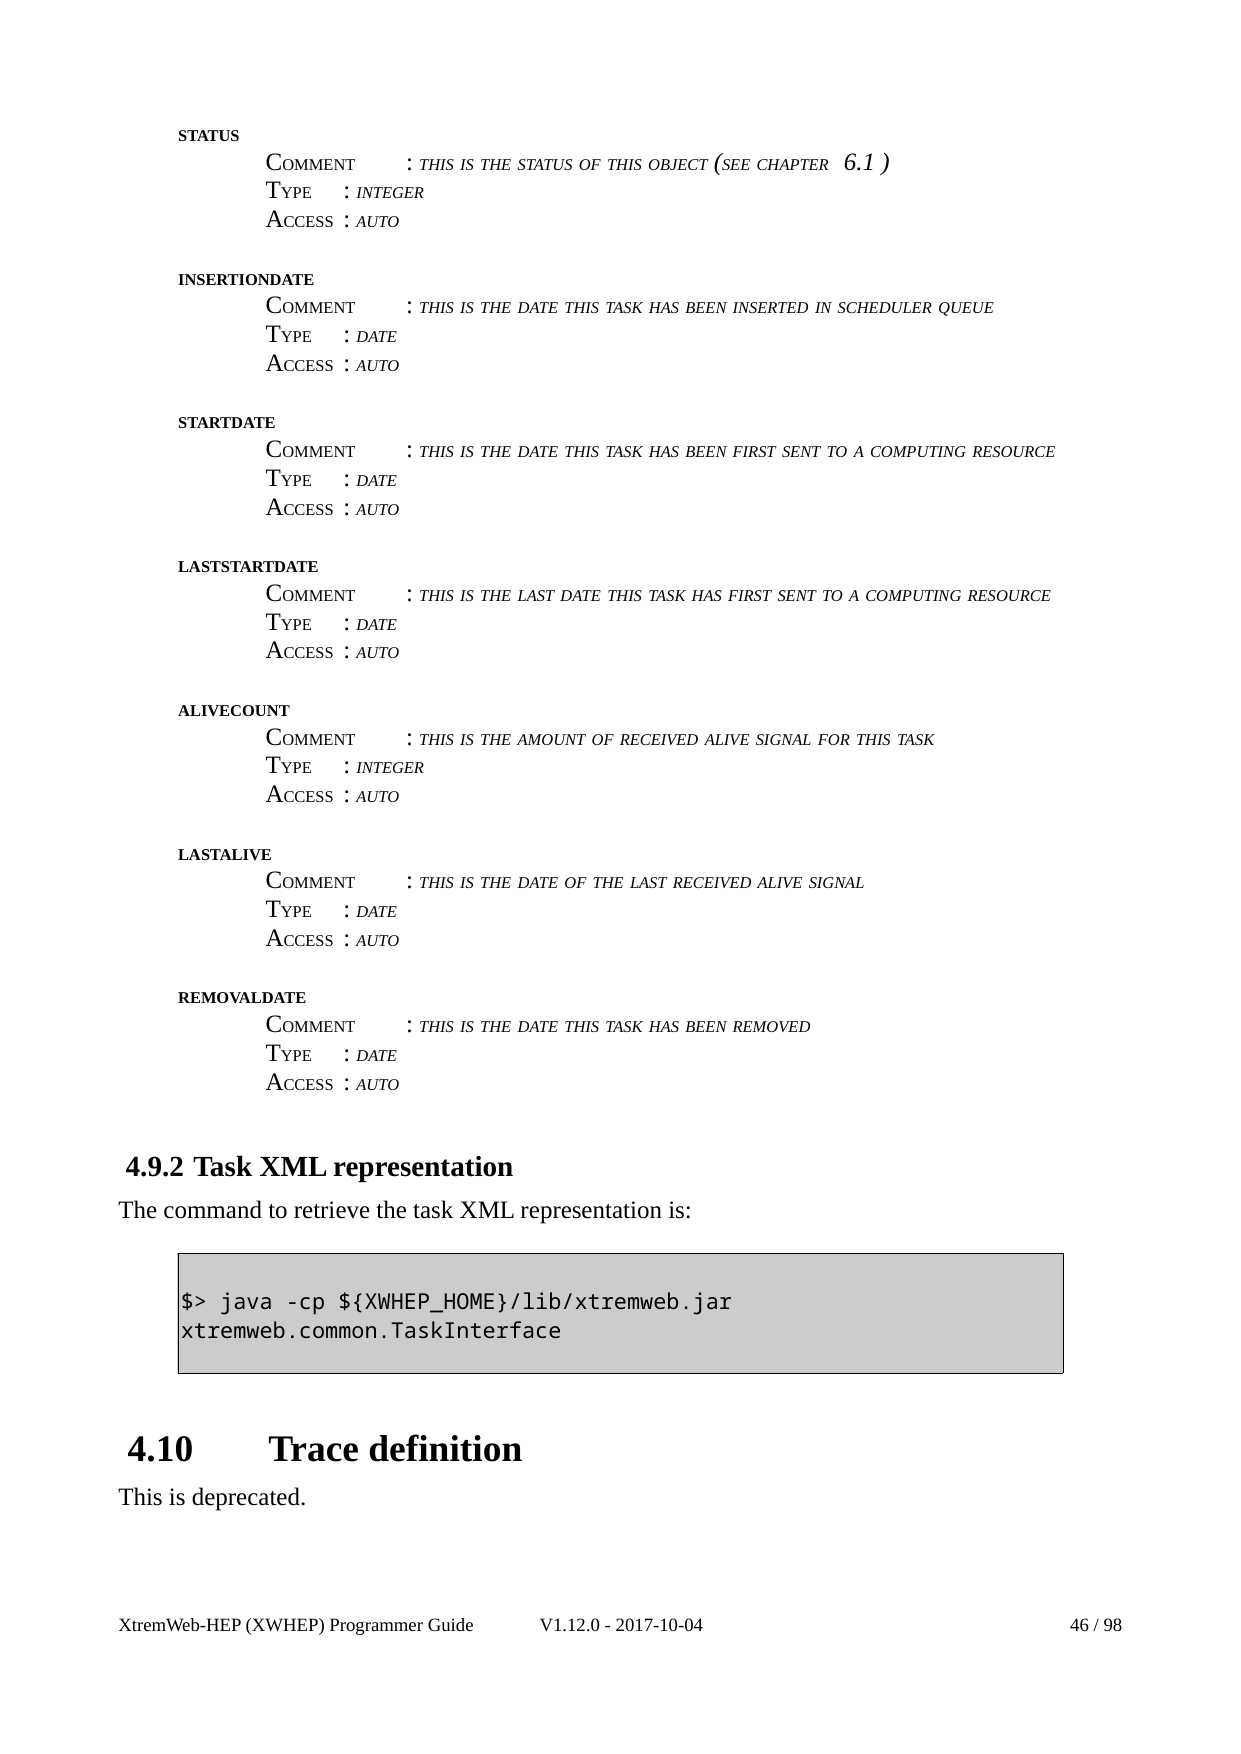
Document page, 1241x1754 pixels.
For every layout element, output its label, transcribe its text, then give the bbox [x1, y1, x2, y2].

text Access : auto [265, 348, 1122, 377]
text Type : date [265, 1038, 1122, 1067]
text The command to retrieve the task XML representation is: [118, 1195, 1122, 1224]
text Comment : this is the last date this task has first sent to a computing resource [265, 578, 1122, 607]
text Access : auto [265, 204, 1122, 233]
text laststartdate [178, 549, 1122, 578]
text startdate [178, 406, 1122, 434]
text status [178, 118, 1122, 147]
text insertiondate [178, 262, 1122, 291]
text Type : date [265, 607, 1122, 636]
text Comment : this is the date of the last received alive signal [265, 866, 1122, 894]
text Type : date [265, 463, 1122, 492]
text lastalive [178, 837, 1122, 866]
text Type : date [265, 319, 1122, 348]
text Comment : this is the date this task has been removed [265, 1009, 1122, 1038]
subtitle Task XML representation [118, 1149, 1122, 1183]
text alivecount [178, 693, 1122, 722]
text Comment : this is the date this task has been first sent to a computing resource [265, 434, 1122, 463]
text Access : auto [265, 1067, 1122, 1096]
text Type : integer [265, 751, 1122, 779]
text Type : date [265, 894, 1122, 923]
text Access : auto [265, 492, 1122, 521]
text Comment : this is the amount of received alive signal for this task [265, 722, 1122, 751]
text Access : auto [265, 923, 1122, 952]
text Comment : this is the date this task has been inserted in scheduler queue [265, 291, 1122, 319]
text Access : auto [265, 779, 1122, 808]
text Access : auto [265, 636, 1122, 664]
text This is deprecated. [118, 1482, 1122, 1511]
subtitle Trace definition [118, 1427, 1122, 1470]
text Type : integer [265, 176, 1122, 204]
text Comment : this is the status of this object (see chapter 6.1) [265, 147, 1122, 176]
text removaldate [178, 981, 1122, 1009]
text $> java -cp ${XWHEP_HOME}/lib/xtremweb.jar xtremweb.common.TaskInterface [179, 1283, 1063, 1342]
